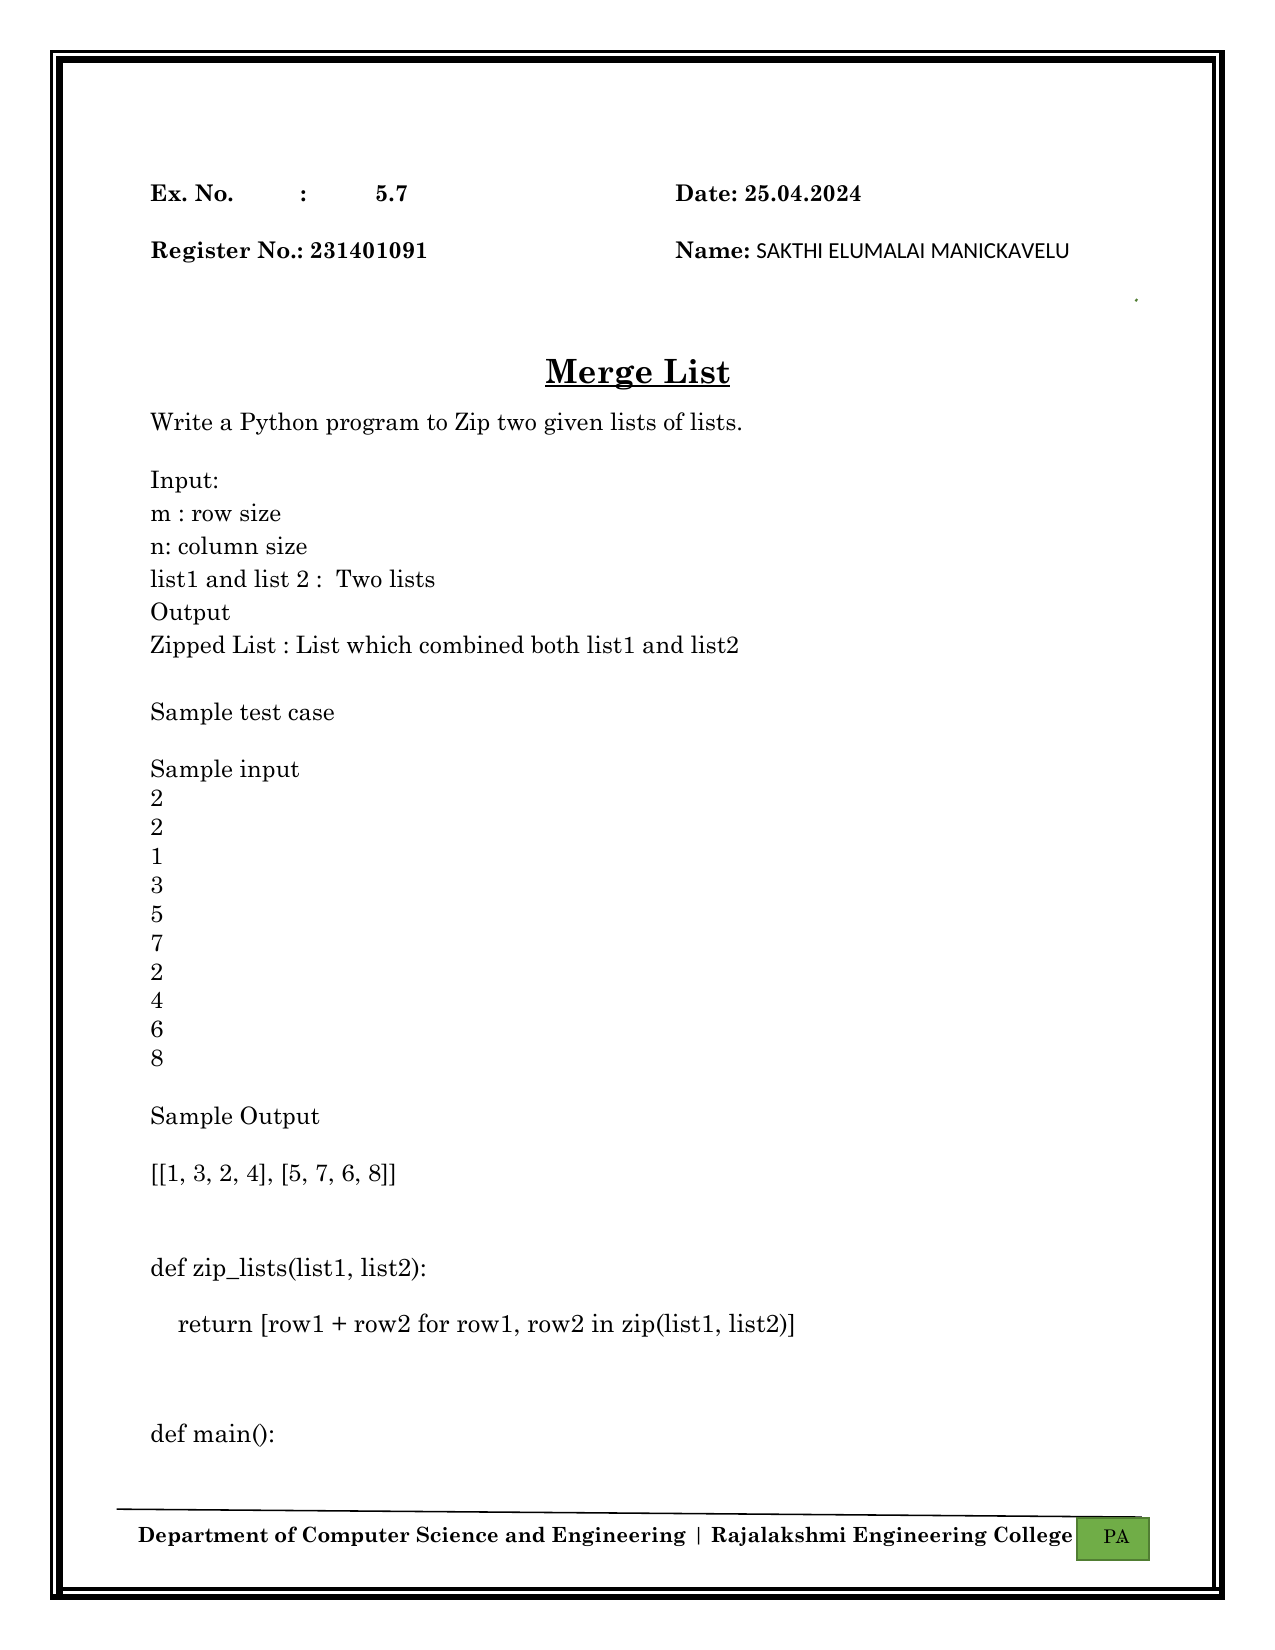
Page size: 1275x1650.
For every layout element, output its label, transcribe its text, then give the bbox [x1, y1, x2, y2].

text Sample input [150, 754, 1125, 783]
text return [row1 + row2 for row1, row2 in zip(list1, list2)] [150, 1307, 1125, 1337]
text 3 [150, 870, 1125, 898]
text 1 [150, 841, 1125, 870]
text [[1, 3, 2, 4], [5, 7, 6, 8]] [150, 1158, 1125, 1187]
text Ex. No. : 5.7 Date: 25.04.2024 [150, 179, 1125, 207]
text Write a Python program to Zip two given lists of lists. [150, 407, 1125, 436]
text Sample Output [150, 1101, 1125, 1129]
text list1 and list 2 : Two lists [150, 564, 1125, 593]
text 4 [150, 985, 1125, 1014]
text Output [150, 597, 1125, 626]
text Register No.: 231401091 Name: SAKTHI ELUMALAI MANICKAVELU [150, 236, 1125, 264]
text 7 [150, 927, 1125, 956]
text 2 [150, 783, 1125, 812]
text 6 [150, 1014, 1125, 1043]
text 5 [150, 898, 1125, 927]
text def zip_lists(list1, list2): [150, 1252, 1125, 1282]
text m : row size [150, 498, 1125, 527]
text Merge List [150, 350, 1125, 390]
text n: column size [150, 531, 1125, 560]
text def main(): [150, 1417, 1125, 1448]
text 2 [150, 956, 1125, 985]
text Input: [150, 465, 1125, 493]
text 2 [150, 812, 1125, 841]
text Sample test case [150, 697, 1125, 725]
text 8 [150, 1043, 1125, 1072]
text Zipped List : List which combined both list1 and list2 [150, 630, 1125, 659]
